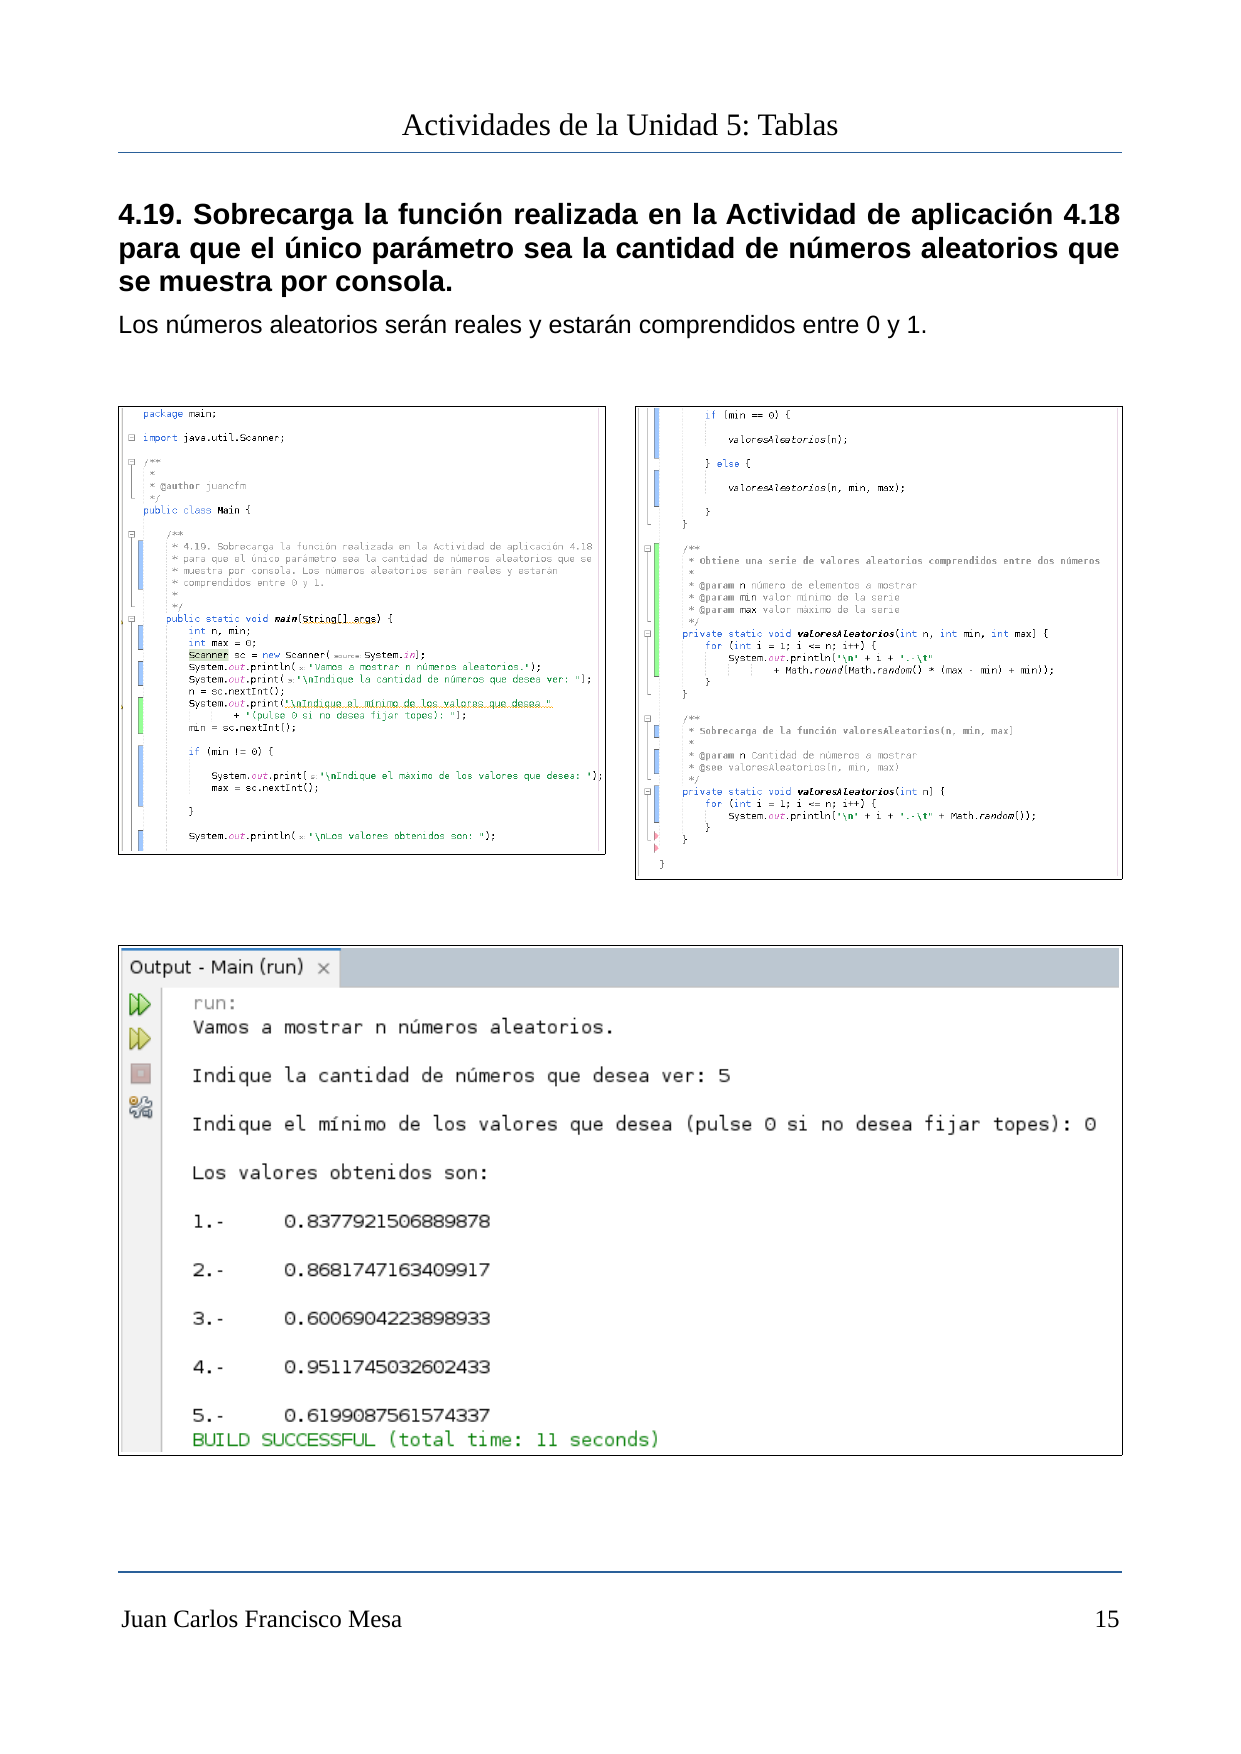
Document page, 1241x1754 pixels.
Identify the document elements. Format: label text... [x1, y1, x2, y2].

subtitle 4.19. Sobrecarga la función realizada en la Actividad de aplicación 4.18 para que el único parámetro sea la cantidad de números aleatorios que se muestra por consola. [118, 197, 1122, 298]
picture [121, 948, 1119, 1452]
text Los números aleatorios serán reales y estarán comprendidos entre 0 y 1. [118, 311, 1122, 339]
picture [637, 408, 1119, 876]
picture [121, 408, 603, 851]
